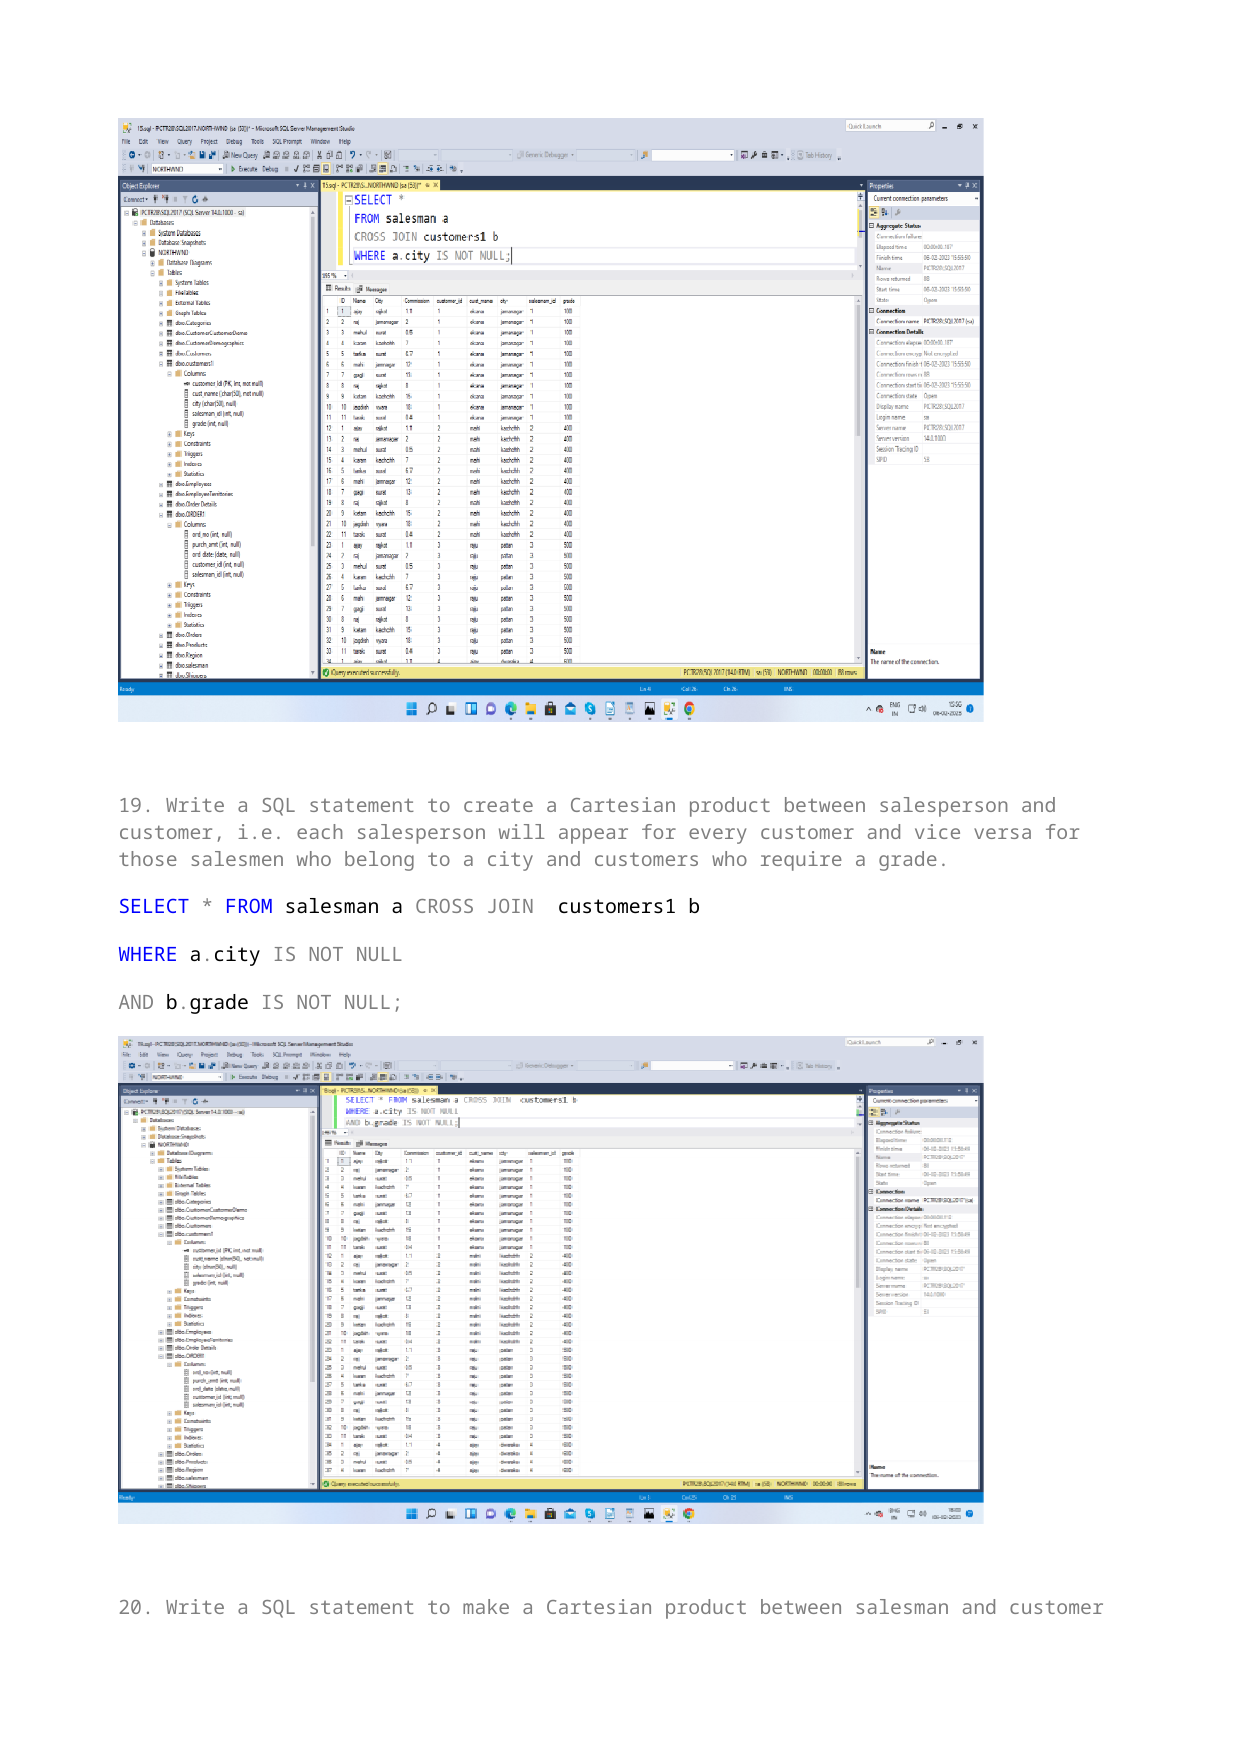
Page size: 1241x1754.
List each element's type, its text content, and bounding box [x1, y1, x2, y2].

text WHERE a.city IS NOT NULL [118, 941, 1122, 967]
text 20. Write a SQL statement to make a Cartesian product between salesman and customer [118, 1593, 1122, 1620]
text AND b.grade IS NOT NULL; [118, 988, 1122, 1015]
text 19. Write a SQL statement to create a Cartesian product between salesperson and customer, i.e. each salesperson will appear for every customer and vice versa for those salesmen who belong to a city and customers who require a grade. [118, 791, 1122, 872]
text SELECT * FROM salesman a CROSS JOIN customers1 b [118, 893, 1122, 920]
